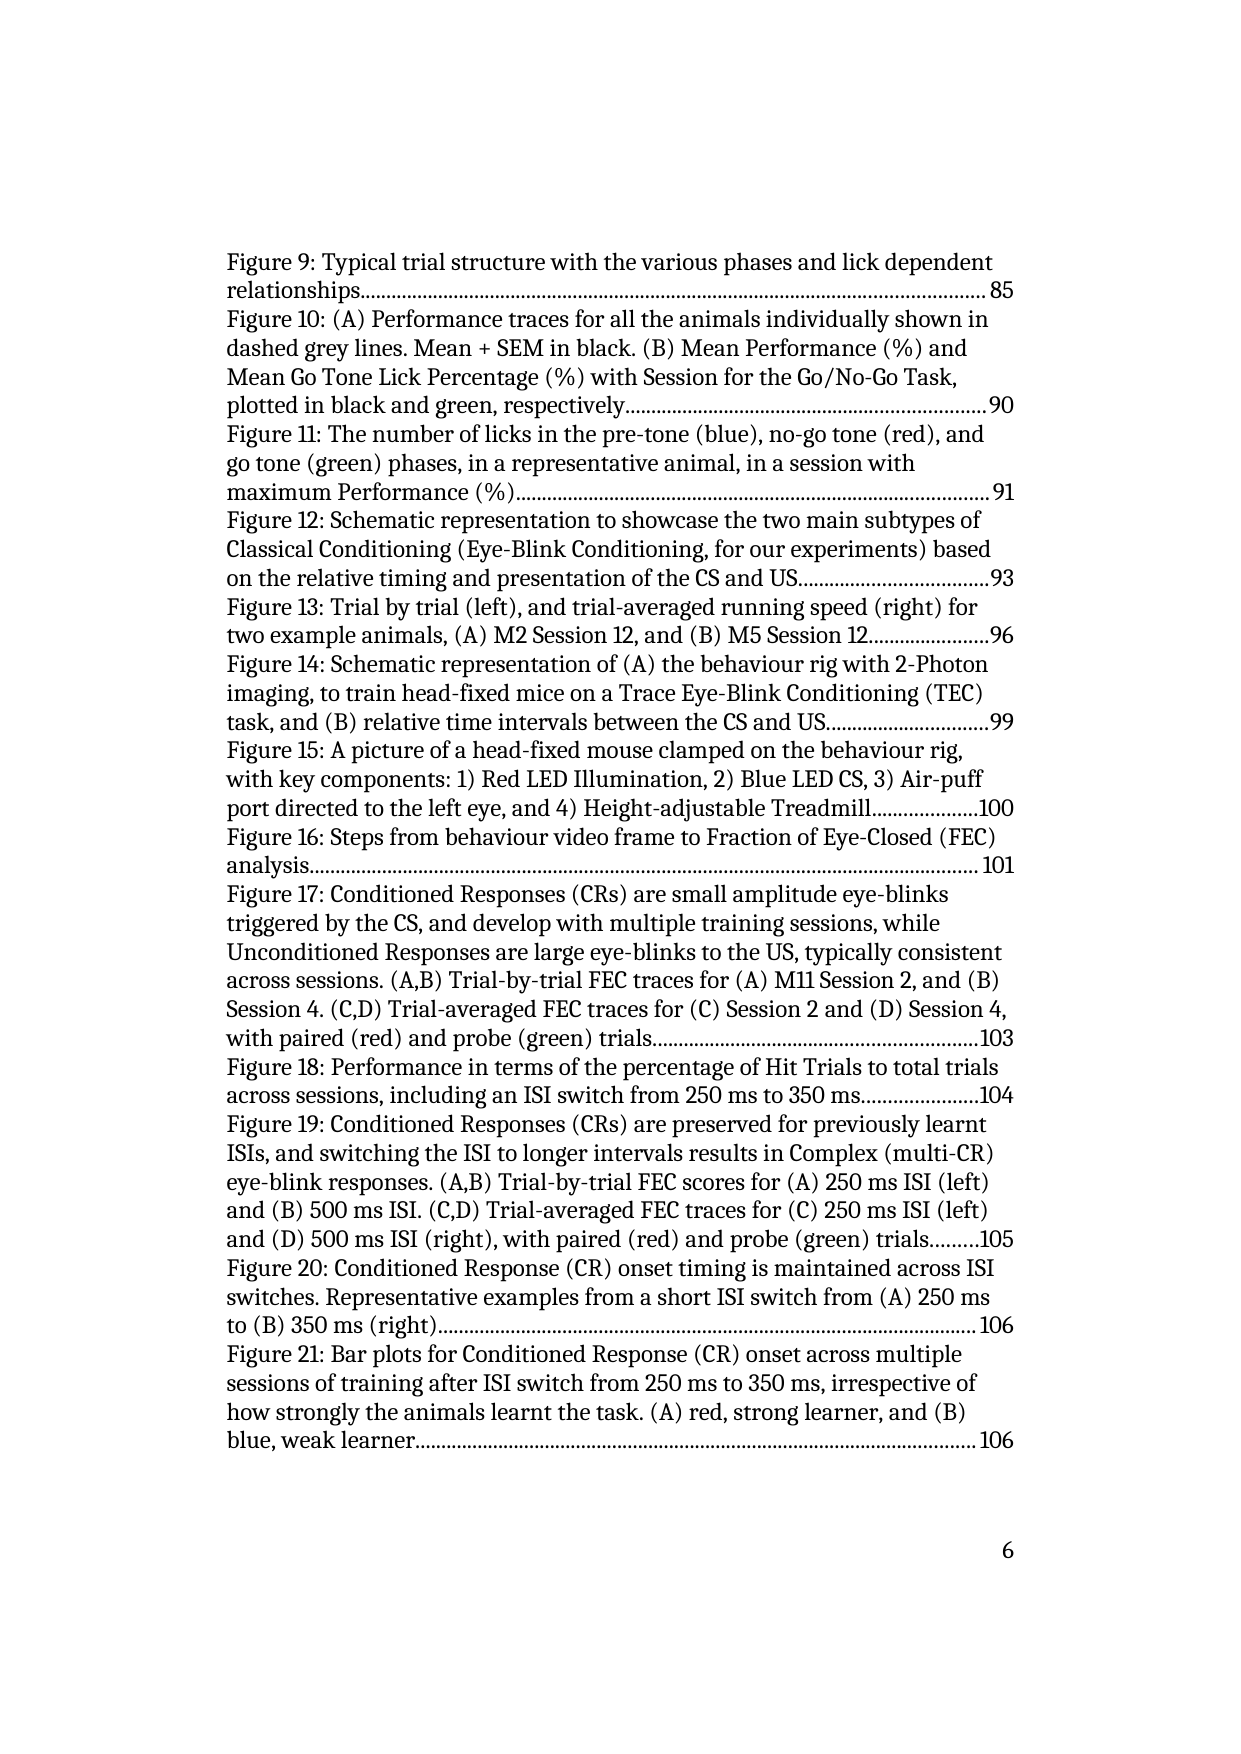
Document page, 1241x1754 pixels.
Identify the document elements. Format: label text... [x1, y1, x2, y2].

text Figure 19: Conditioned Responses (CRs) are preserved for previously learnt ISIs, and switching the ISI to longer intervals results in Complex (multi-CR) eye-blink responses. (A,B) Trial-by-trial FEC scores for (A) 250 ms ISI (left) and (B) 500 ms ISI. (C,D) Trial-averaged FEC traces for (C) 250 ms ISI (left) and (D) 500 ms ISI (right), with paired (red) and probe (green) trials. 105 [226, 1110, 1014, 1254]
text Figure 11: The number of licks in the pre-tone (blue), no-go tone (red), and go tone (green) phases, in a representative animal, in a session with maximum Performance (%). 91 [226, 420, 1014, 506]
text Figure 12: Schematic representation to showcase the two main subtypes of Classical Conditioning (Eye-Blink Conditioning, for our experiments) based on the relative timing and presentation of the CS and US. 93 [226, 506, 1014, 593]
text Figure 13: Trial by trial (left), and trial-averaged running speed (right) for two example animals, (A) M2 Session 12, and (B) M5 Session 12. 96 [226, 593, 1014, 650]
text Figure 15: A picture of a head-fixed mouse clamped on the behaviour rig, with key components: 1) Red LED Illumination, 2) Blue LED CS, 3) Air-puff port directed to the left eye, and 4) Height-adjustable Treadmill 100 [226, 736, 1014, 823]
text Figure 17: Conditioned Responses (CRs) are small amplitude eye-blinks triggered by the CS, and develop with multiple training sessions, while Unconditioned Responses are large eye-blinks to the US, typically consistent across sessions. (A,B) Trial-by-trial FEC traces for (A) M11 Session 2, and (B) Session 4. (C,D) Trial-averaged FEC traces for (C) Session 2 and (D) Session 4, with paired (red) and probe (green) trials. 103 [226, 880, 1014, 1053]
text Figure 14: Schematic representation of (A) the behaviour rig with 2-Photon imaging, to train head-fixed mice on a Trace Eye-Blink Conditioning (TEC) task, and (B) relative time intervals between the CS and US. 99 [226, 650, 1014, 736]
text Figure 16: Steps from behaviour video frame to Fraction of Eye-Closed (FEC) analysis 101 [226, 823, 1014, 880]
text Figure 9: Typical trial structure with the various phases and lick dependent relationships. 85 [226, 248, 1014, 305]
text Figure 20: Conditioned Response (CR) onset timing is maintained across ISI switches. Representative examples from a short ISI switch from (A) 250 ms to (B) 350 ms (right). 106 [226, 1254, 1014, 1340]
text Figure 10: (A) Performance traces for all the animals individually shown in dashed grey lines. Mean + SEM in black. (B) Mean Performance (%) and Mean Go Tone Lick Percentage (%) with Session for the Go/No-Go Task, plotted in black and green, respectively. 90 [226, 305, 1014, 420]
text Figure 18: Performance in terms of the percentage of Hit Trials to total trials across sessions, including an ISI switch from 250 ms to 350 ms. 104 [226, 1053, 1014, 1110]
text Figure 21: Bar plots for Conditioned Response (CR) onset across multiple sessions of training after ISI switch from 250 ms to 350 ms, irrespective of how strongly the animals learnt the task. (A) red, strong learner, and (B) blue, weak learner. 106 [226, 1340, 1014, 1455]
